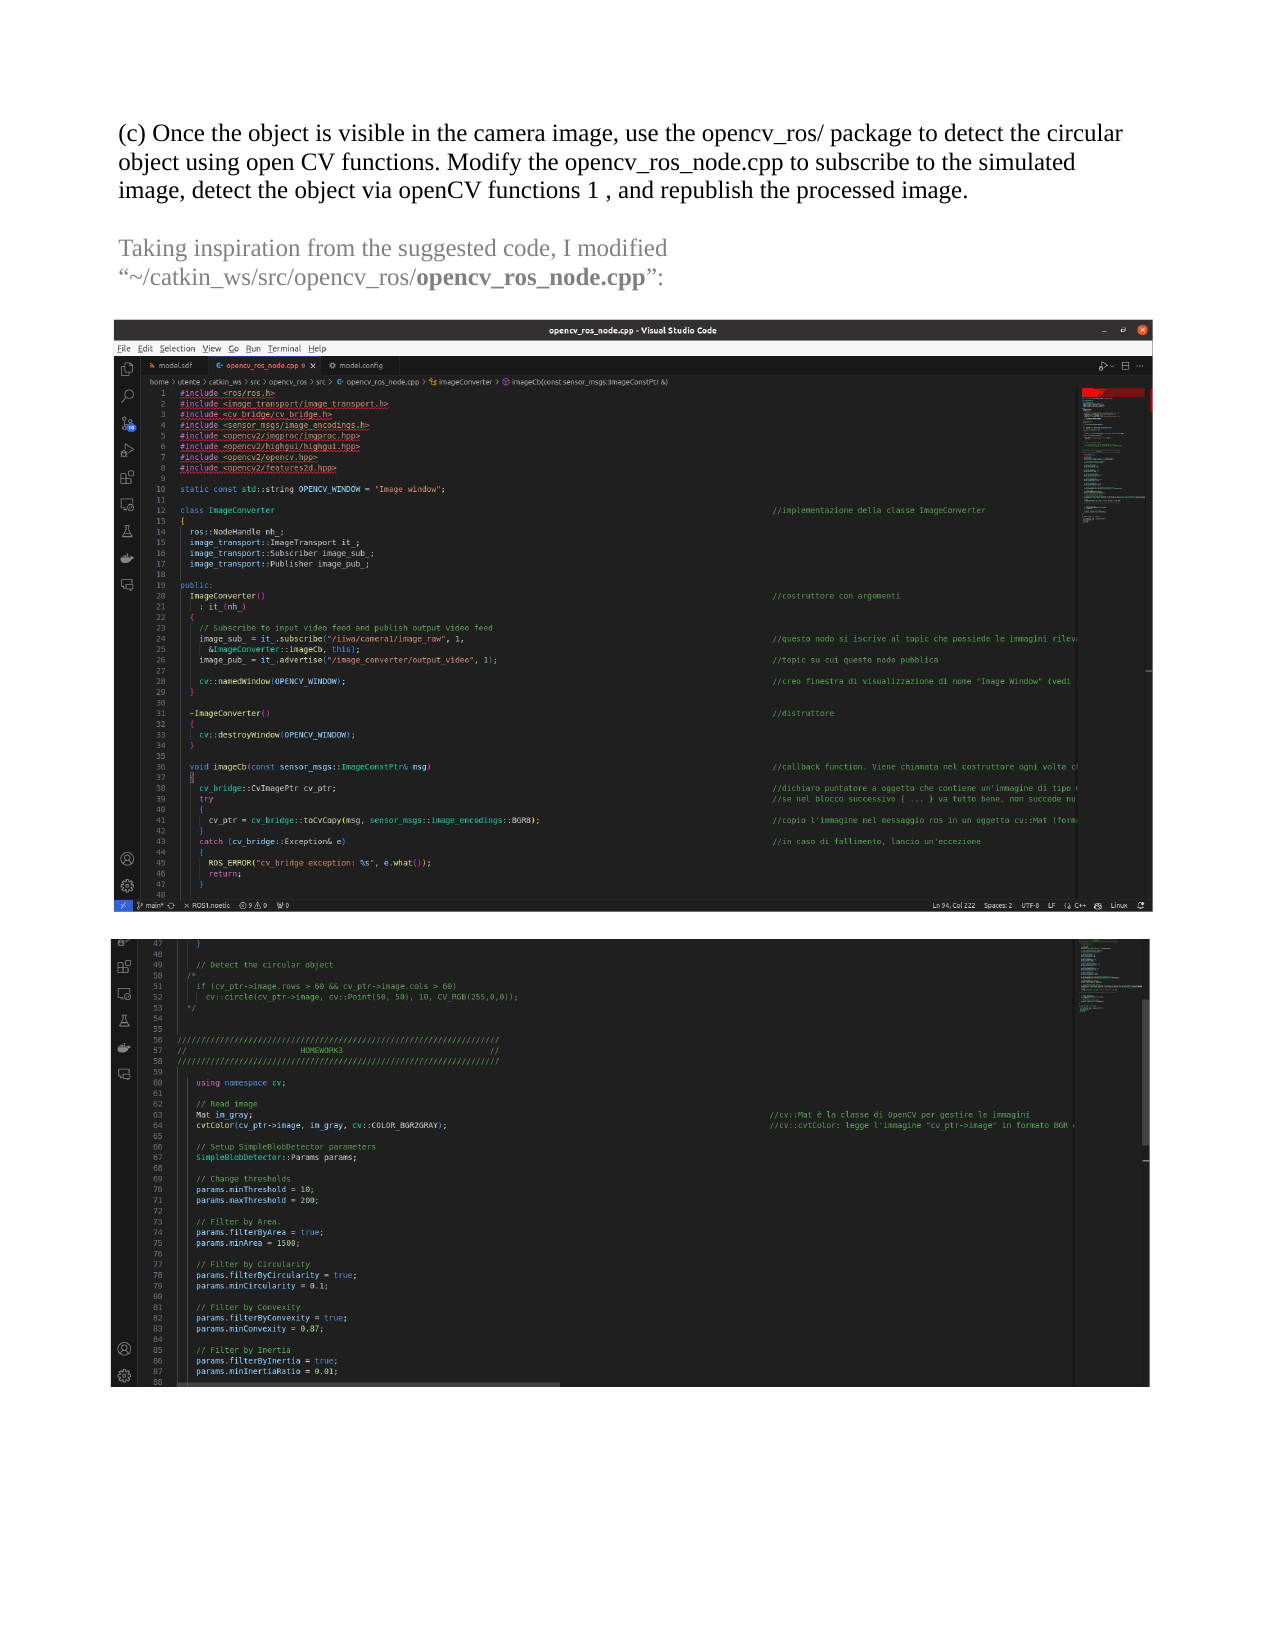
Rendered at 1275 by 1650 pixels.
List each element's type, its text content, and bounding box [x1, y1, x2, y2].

text image, detect the object via openCV functions 1 , and republish the processed image. [118, 176, 1157, 204]
picture [110, 939, 1147, 1387]
text (c) Once the object is visible in the camera image, use the opencv_ros/ package to detect the circular [118, 118, 1157, 147]
text Taking inspiration from the suggested code, I modified “~/catkin_ws/src/opencv_ros/opencv_ros_node.cpp”: [118, 233, 1157, 291]
text object using open CV functions. Modify the opencv_ros_node.cpp to subscribe to the simulated [118, 147, 1157, 176]
picture [113, 319, 1151, 912]
